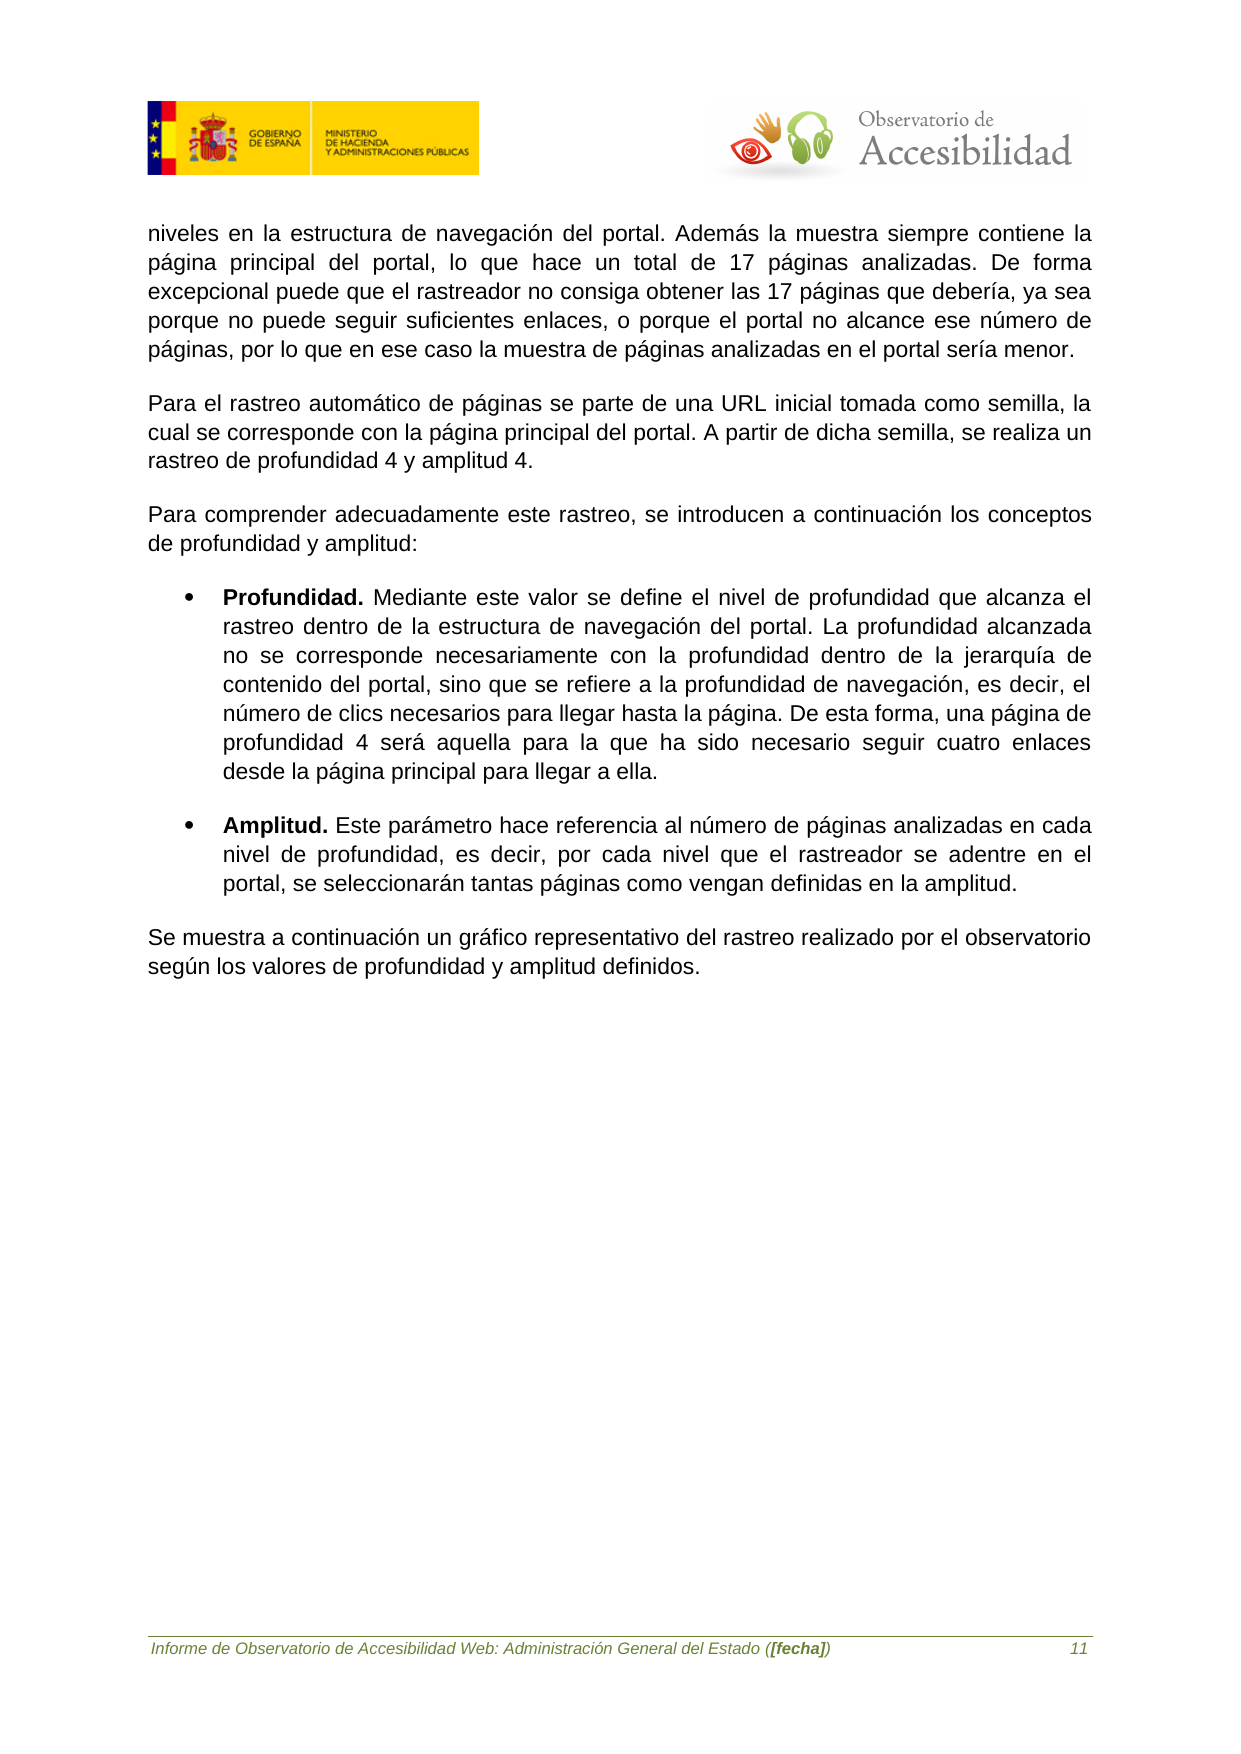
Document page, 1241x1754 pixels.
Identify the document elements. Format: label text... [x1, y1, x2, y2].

list Amplitud. Este parámetro hace referencia al número de páginas analizadas en cada nivel de profundidad, es decir, por cada nivel que el rastreador se adentre en el portal, se seleccionarán tantas páginas como vengan definidas en la amplitud. [185, 812, 1092, 896]
text Se muestra a continuación un gráfico representativo del rastreo realizado por el observatorio según los valores de profundidad y amplitud definidos. [148, 924, 1092, 979]
list Profundidad. Mediante este valor se define el nivel de profundidad que alcanza el rastreo dentro de la estructura de navegación del portal. La profundidad alcanzada no se corresponde necesariamente con la profundidad dentro de la jerarquía de contenido del portal, sino que se refiere a la profundidad de navegación, es decir, el número de clics necesarios para llegar hasta la página. De esta forma, una página de profundidad 4 será aquella para la que ha sido necesario seguir cuatro enlaces desde la página principal para llegar a ella. [185, 584, 1092, 784]
text Para el rastreo automático de páginas se parte de una URL inicial tomada como semilla, la cual se corresponde con la página principal del portal. A partir de dicha semilla, se realiza un rastreo de profundidad 4 y amplitud 4. [148, 389, 1092, 474]
picture [147, 101, 479, 175]
text Para comprender adecuadamente este rastreo, se introducen a continuación los conceptos de profundidad y amplitud: [148, 501, 1092, 557]
text niveles en la estructura de navegación del portal. Además la muestra siempre contiene la página principal del portal, lo que hace un total de 17 páginas analizadas. De forma excepcional puede que el rastreador no consiga obtener las 17 páginas que debería, ya sea porque no puede seguir suficientes enlaces, o porque el portal no alcance ese número de páginas, por lo que en ese caso la muestra de páginas analizadas en el portal sería menor. [148, 220, 1092, 362]
picture [710, 102, 1086, 185]
